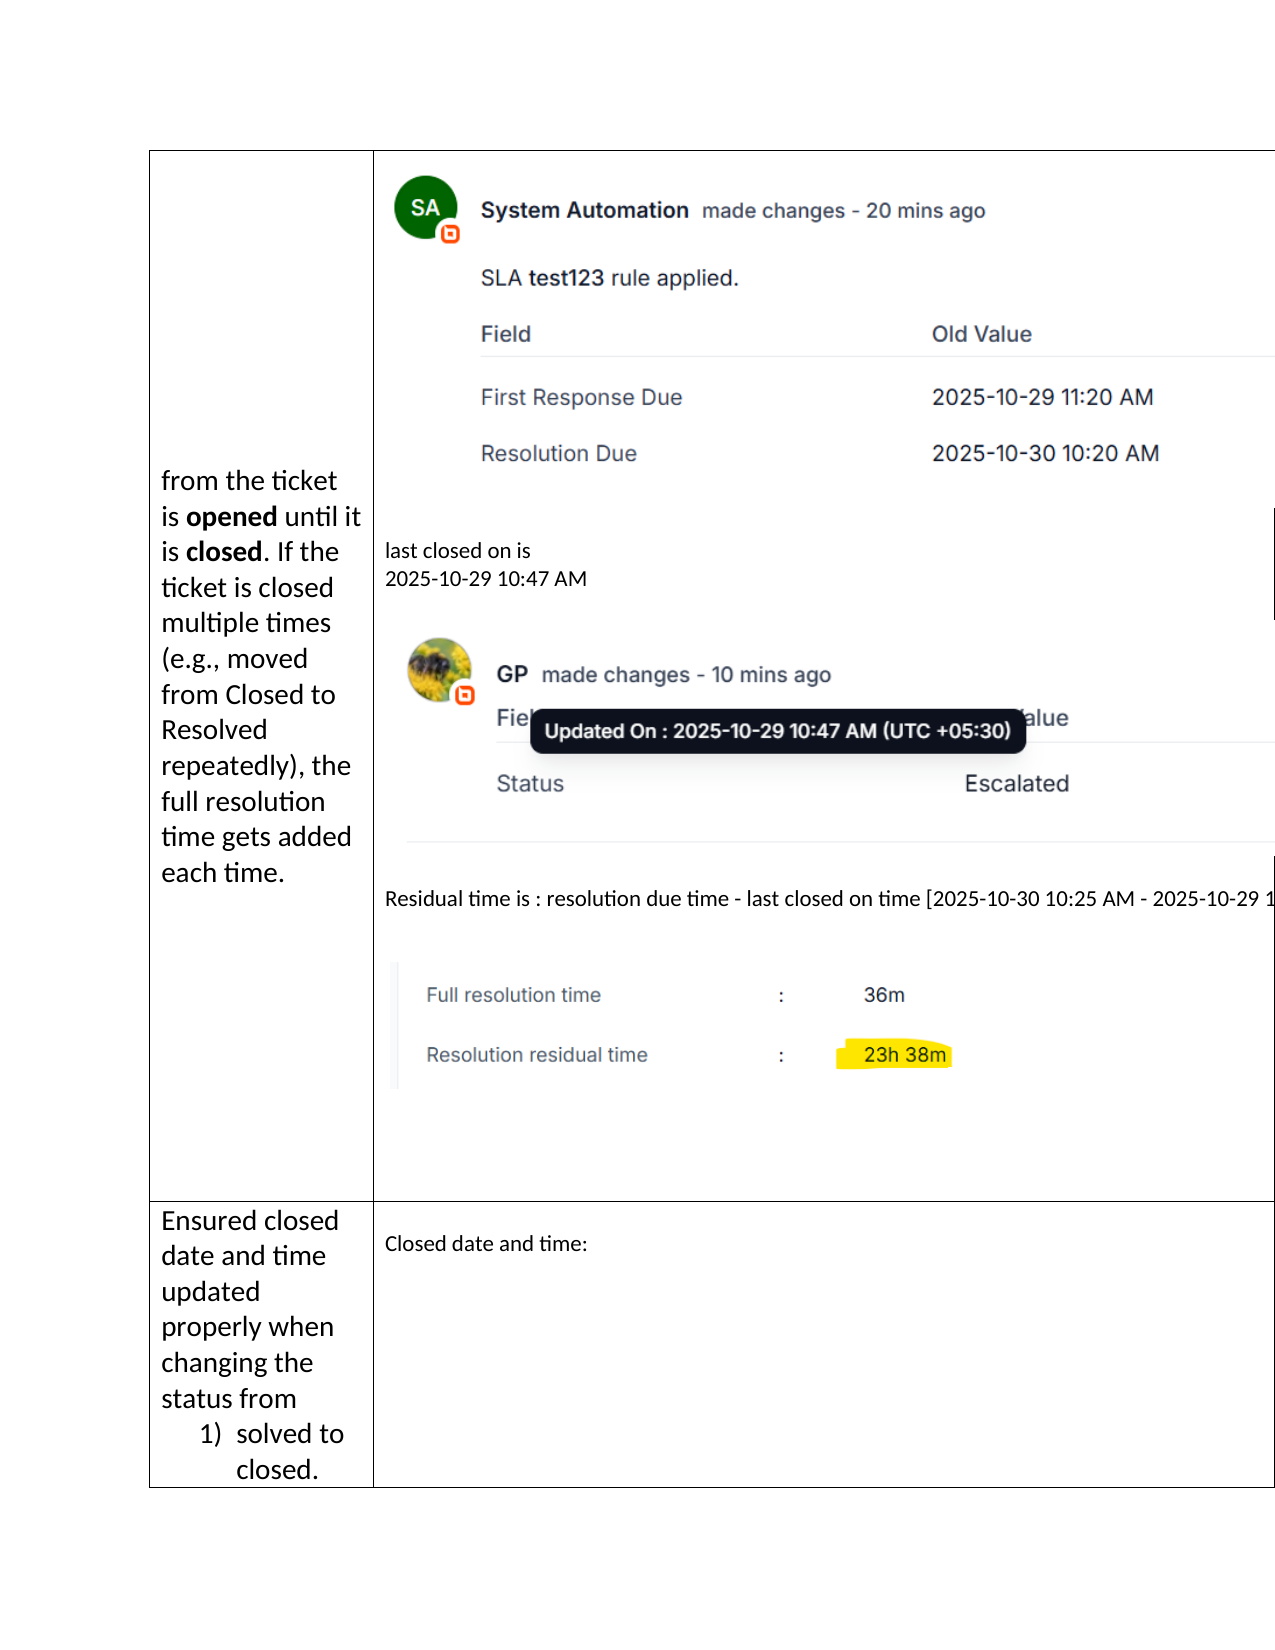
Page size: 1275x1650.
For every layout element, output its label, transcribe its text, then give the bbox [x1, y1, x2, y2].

table_cell Closed date and time: [374, 1202, 1274, 1487]
table_cell from the ticket is opened until it is closed. If the ticket is closed multiple times (e.g., moved from Closed to Resolved repeatedly), the full resolution time gets added each time. [150, 151, 373, 1201]
table_cell ticket, latest resolution time is 2025-10-30 10:25 AM last closed on is 2025-10-29 10:47 AM Residual time is : resolution due time - last closed on time [2025-10-30 10:25 AM - 2025-10-29 10:47 AM] ==> 23h 38m [374, 151, 1274, 1201]
table_cell Ensured closed date and time updated properly when changing the status from solved to closed. Closed to solved. [150, 1202, 373, 1487]
